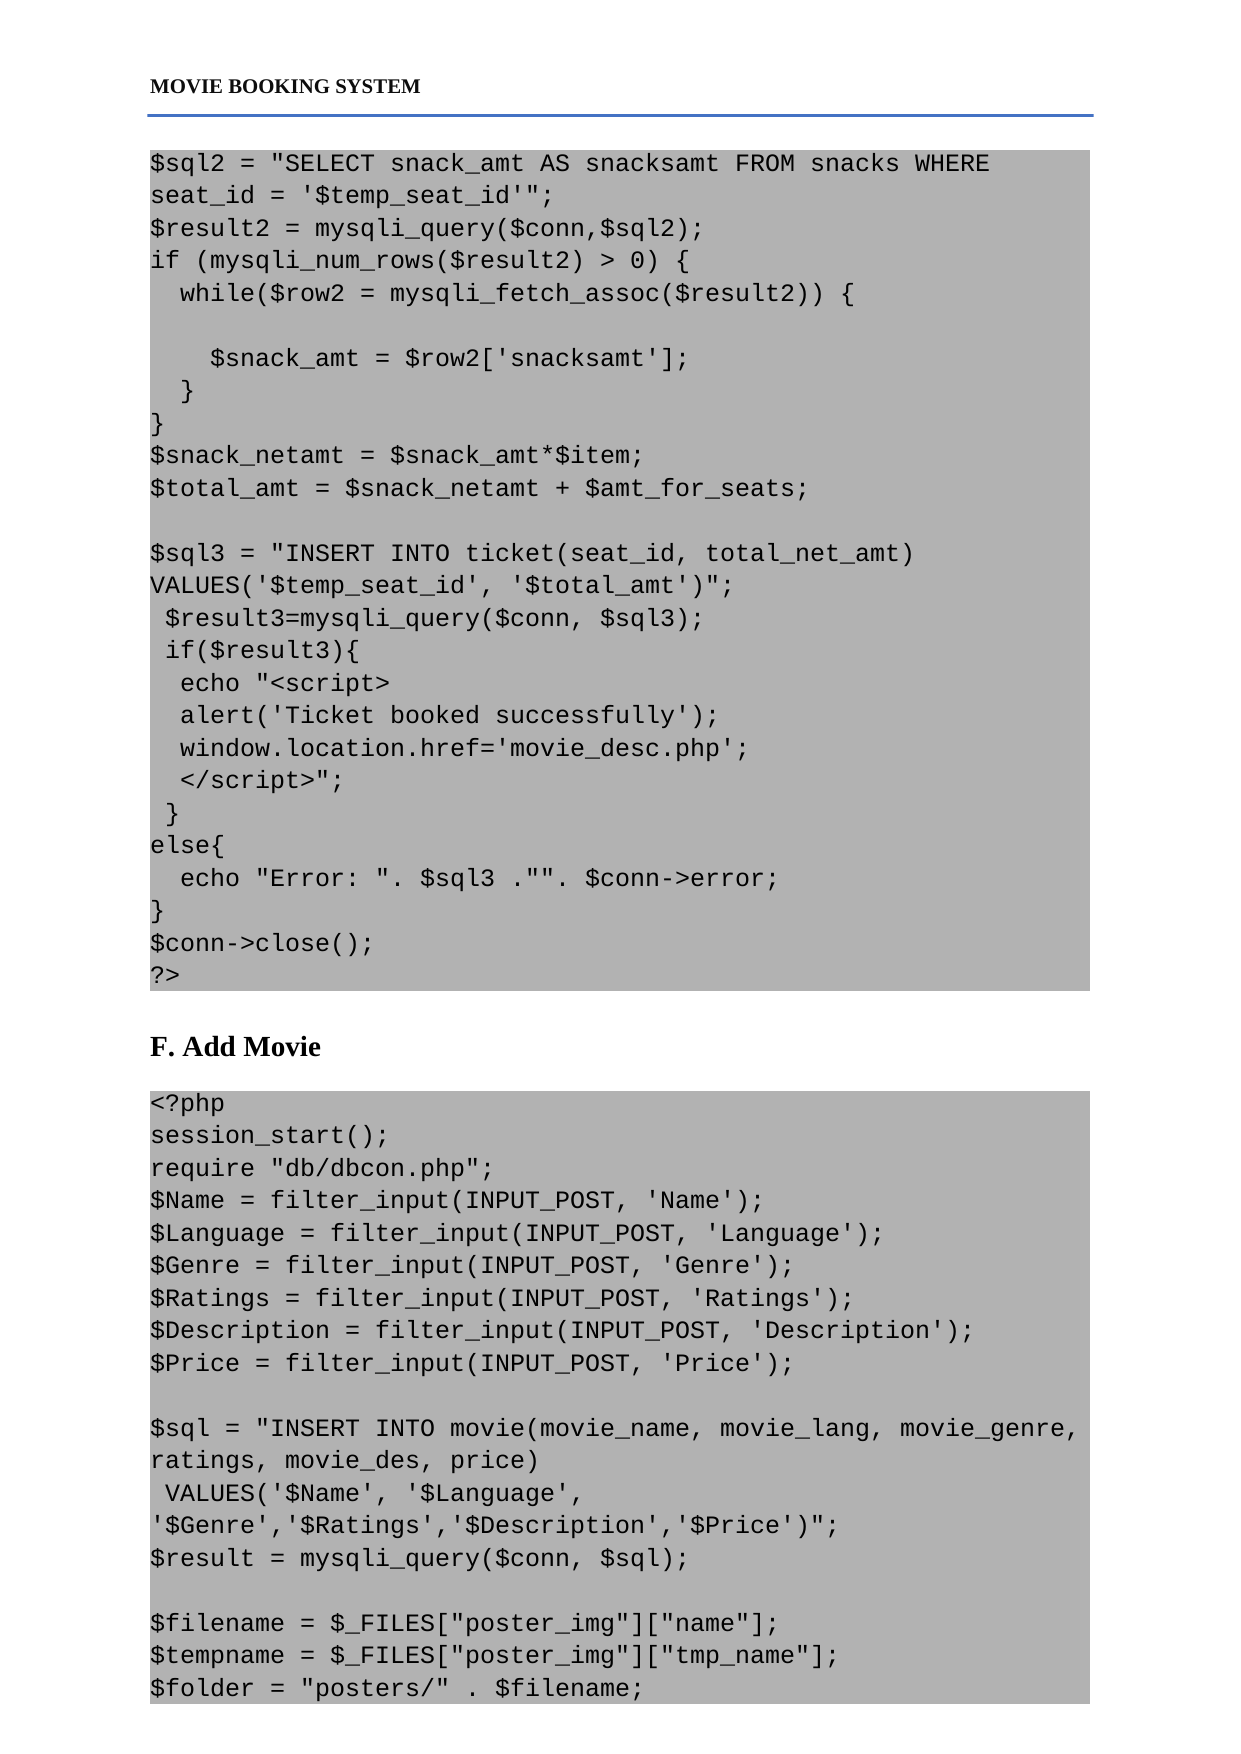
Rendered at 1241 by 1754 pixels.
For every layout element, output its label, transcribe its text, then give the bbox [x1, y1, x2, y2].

text session_start(); [150, 1123, 1090, 1151]
text $total_amt = $snack_netamt + $amt_for_seats; [150, 475, 1090, 503]
text VALUES('$Name', '$Language', '$Genre','$Ratings','$Description','$Price')"; [150, 1481, 1090, 1541]
text $sql3 = "INSERT INTO ticket(seat_id, total_net_amt) VALUES('$temp_seat_id', '$total_amt')"; [150, 540, 1090, 601]
text if (mysqli_num_rows($result2) > 0) { [150, 248, 1090, 276]
text $Ratings = filter_input(INPUT_POST, 'Ratings'); [150, 1286, 1090, 1314]
text echo "<script> [150, 670, 1090, 698]
text $snack_amt = $row2['snacksamt']; [150, 345, 1090, 373]
text } [150, 410, 1090, 438]
text else{ [150, 833, 1090, 861]
text $snack_netamt = $snack_amt*$item; [150, 443, 1090, 471]
text while($row2 = mysqli_fetch_assoc($result2)) { [150, 280, 1090, 308]
text echo "Error: ". $sql3 ."". $conn->error; [150, 865, 1090, 893]
text $Name = filter_input(INPUT_POST, 'Name'); [150, 1188, 1090, 1216]
text $Language = filter_input(INPUT_POST, 'Language'); [150, 1221, 1090, 1249]
text $filename = $_FILES["poster_img"]["name"]; [150, 1611, 1090, 1639]
text } [150, 378, 1090, 406]
text $result2 = mysqli_query($conn,$sql2); [150, 215, 1090, 243]
text $tempname = $_FILES["poster_img"]["tmp_name"]; [150, 1643, 1090, 1671]
text if($result3){ [150, 638, 1090, 666]
text <?php [150, 1091, 1090, 1119]
text $result3=mysqli_query($conn, $sql3); [150, 605, 1090, 633]
text ?> [150, 963, 1090, 991]
text $Genre = filter_input(INPUT_POST, 'Genre'); [150, 1253, 1090, 1281]
text </script>"; [150, 768, 1090, 796]
text $Price = filter_input(INPUT_POST, 'Price'); [150, 1351, 1090, 1379]
text $folder = "posters/" . $filename; [150, 1676, 1090, 1704]
text $sql2 = "SELECT snack_amt AS snacksamt FROM snacks WHERE seat_id = '$temp_seat_id'"; [150, 150, 1090, 211]
text $Description = filter_input(INPUT_POST, 'Description'); [150, 1318, 1090, 1346]
text } [150, 800, 1090, 828]
text $sql = "INSERT INTO movie(movie_name, movie_lang, movie_genre, ratings, movie_des, price) [150, 1416, 1090, 1476]
text $result = mysqli_query($conn, $sql); [150, 1546, 1090, 1574]
text F. Add Movie [150, 1029, 1090, 1062]
text } [150, 898, 1090, 926]
text alert('Ticket booked successfully'); [150, 703, 1090, 731]
text window.location.href='movie_desc.php'; [150, 735, 1090, 763]
text require "db/dbcon.php"; [150, 1156, 1090, 1184]
text $conn->close(); [150, 930, 1090, 958]
